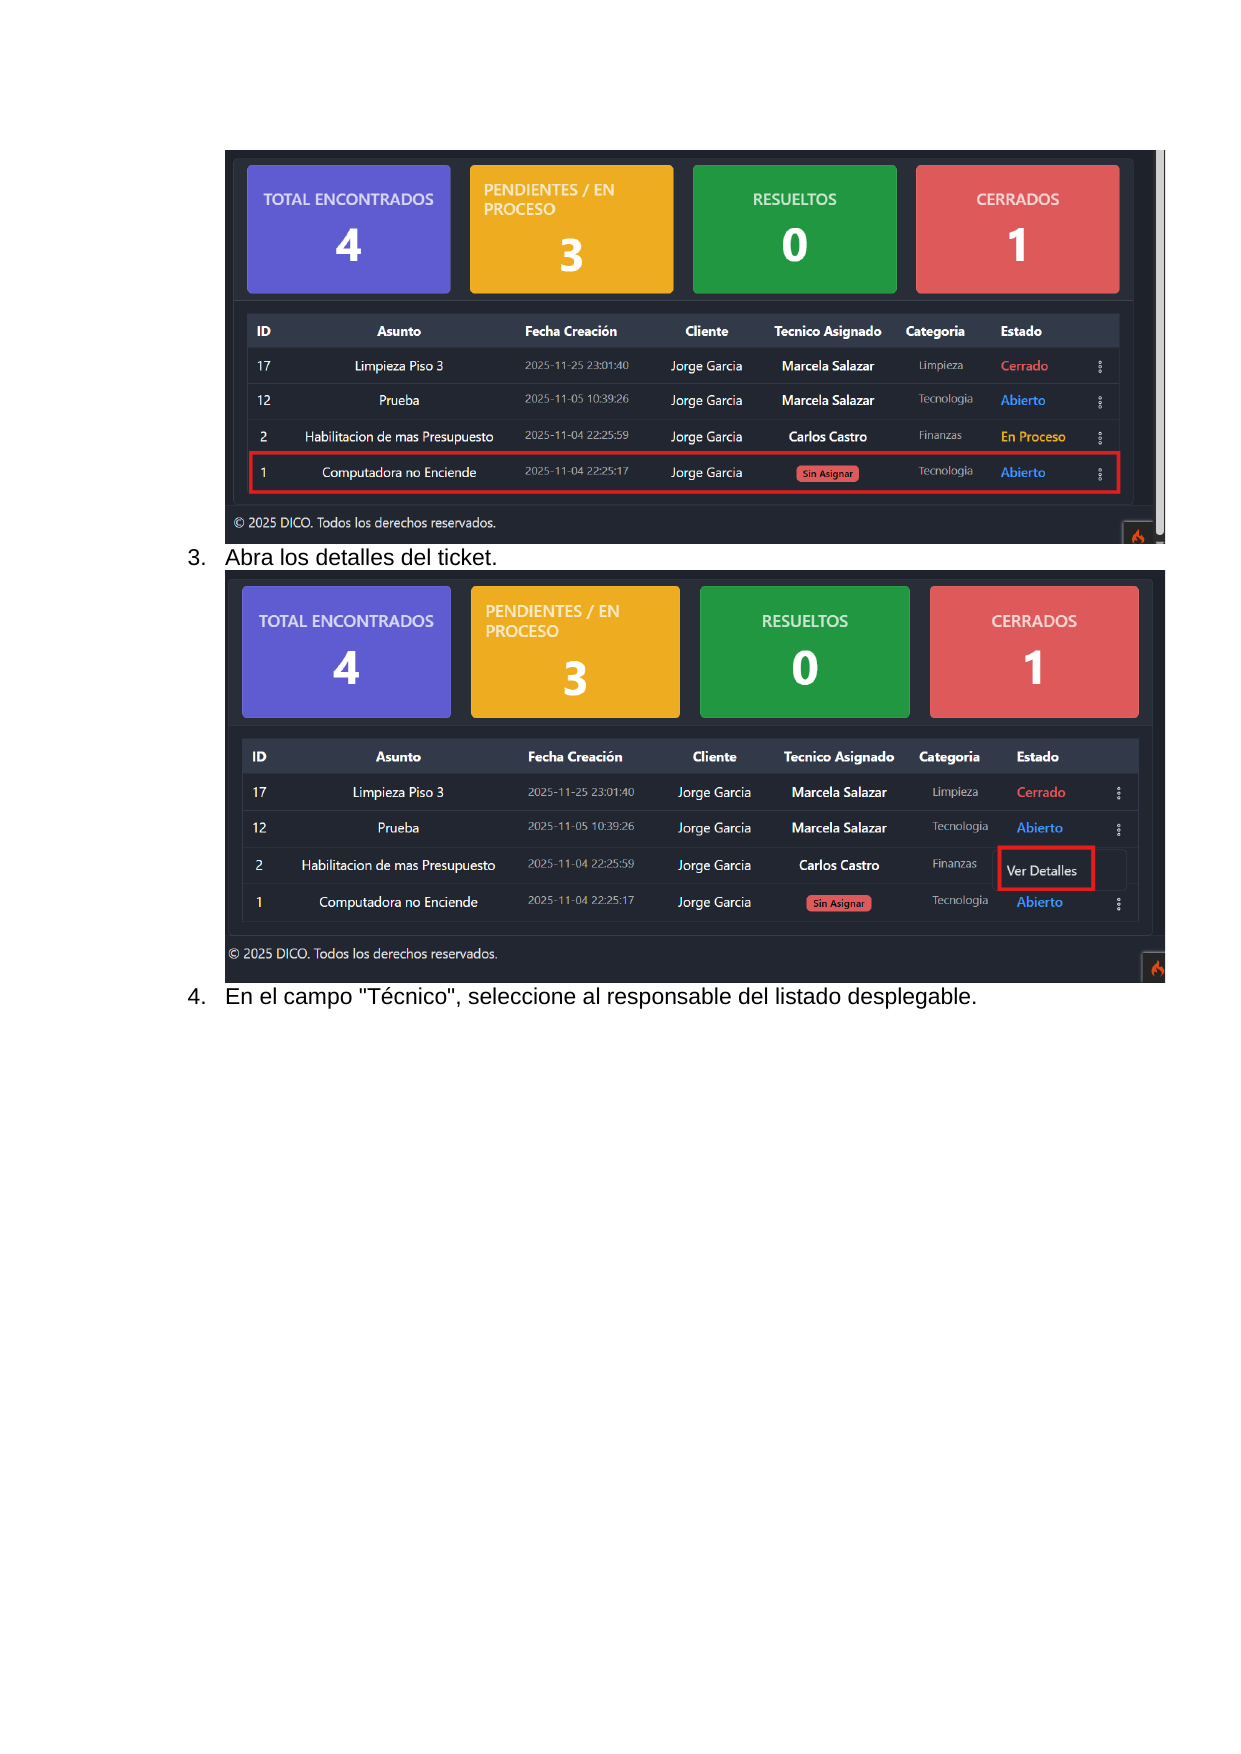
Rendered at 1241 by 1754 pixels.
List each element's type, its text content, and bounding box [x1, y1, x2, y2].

list En el campo "Técnico", seleccione al responsable del listado desplegable. [187, 983, 1090, 1009]
list Abra los detalles del ticket. [187, 544, 1090, 983]
list [187, 150, 225, 544]
picture [225, 570, 1166, 983]
picture [225, 150, 1166, 544]
